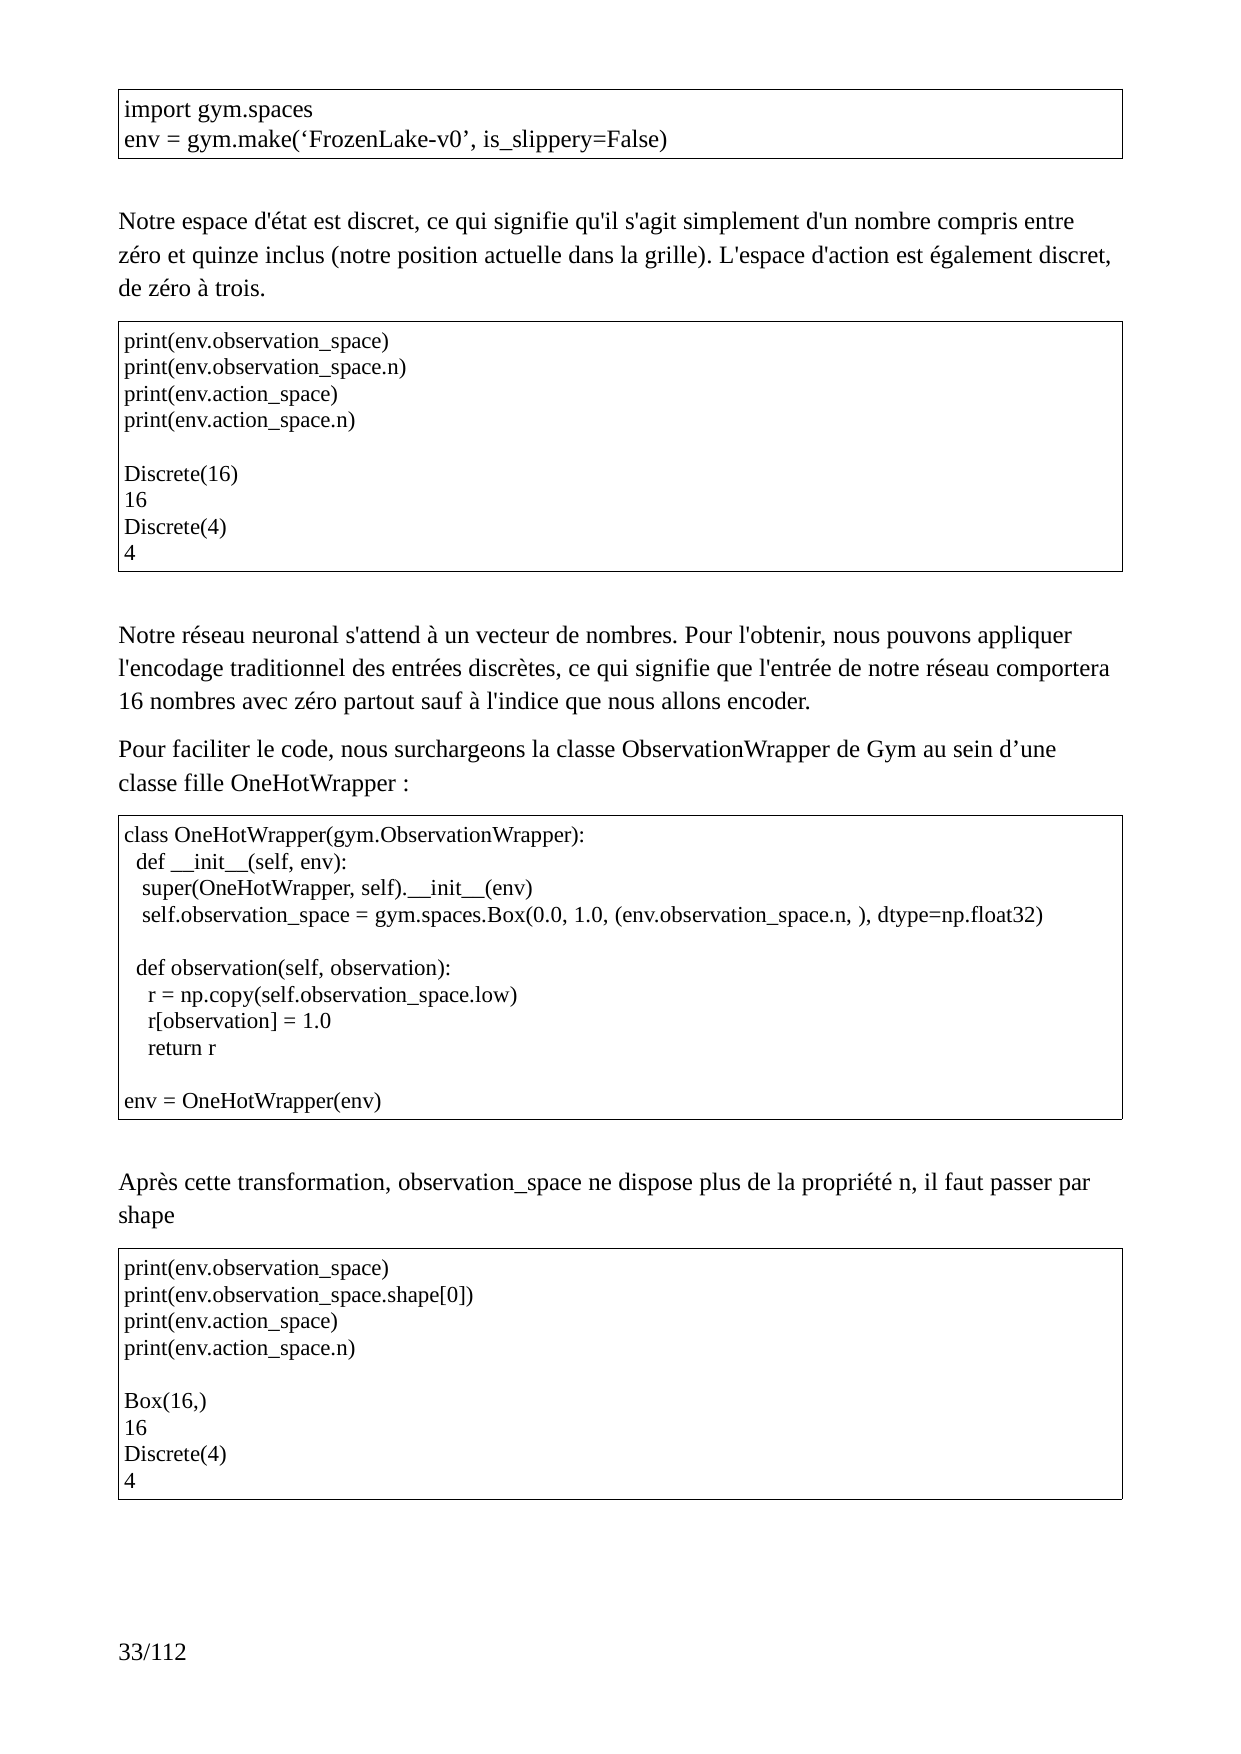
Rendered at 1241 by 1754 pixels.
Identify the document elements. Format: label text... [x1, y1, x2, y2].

table_header print(env.observation_space) print(env.observation_space.shape[0]) print(env.action_space) print(env.action_space.n) Box(16,) 16 Discrete(4) 4 [119, 1249, 1122, 1499]
text Pour faciliter le code, nous surchargeons la classe ObservationWrapper de Gym au sein d’une classe fille OneHotWrapper : [118, 734, 1122, 796]
table_header import gym.spaces env = gym.make(‘FrozenLake-v0’, is_slippery=False) [119, 90, 1122, 158]
table_header class OneHotWrapper(gym.ObservationWrapper): def __init__(self, env): super(OneHotWrapper, self).__init__(env) self.observation_space = gym.spaces.Box(0.0, 1.0, (env.observation_space.n, ), dtype=np.float32) def observation(self, observation): r = np.copy(self.observation_space.low) r[observation] = 1.0 return r env = OneHotWrapper(env) [119, 816, 1122, 1119]
text Notre réseau neuronal s'attend à un vecteur de nombres. Pour l'obtenir, nous pouvons appliquer l'encodage traditionnel des entrées discrètes, ce qui signifie que l'entrée de notre réseau comportera 16 nombres avec zéro partout sauf à l'indice que nous allons encoder. [118, 619, 1122, 715]
table_header print(env.observation_space) print(env.observation_space.n) print(env.action_space) print(env.action_space.n) Discrete(16) 16 Discrete(4) 4 [119, 322, 1122, 571]
text Notre espace d'état est discret, ce qui signifie qu'il s'agit simplement d'un nombre compris entre zéro et quinze inclus (notre position actuelle dans la grille). L'espace d'action est également discret, de zéro à trois. [118, 206, 1122, 302]
text Après cette transformation, observation_space ne dispose plus de la propriété n, il faut passer par shape [118, 1167, 1122, 1229]
